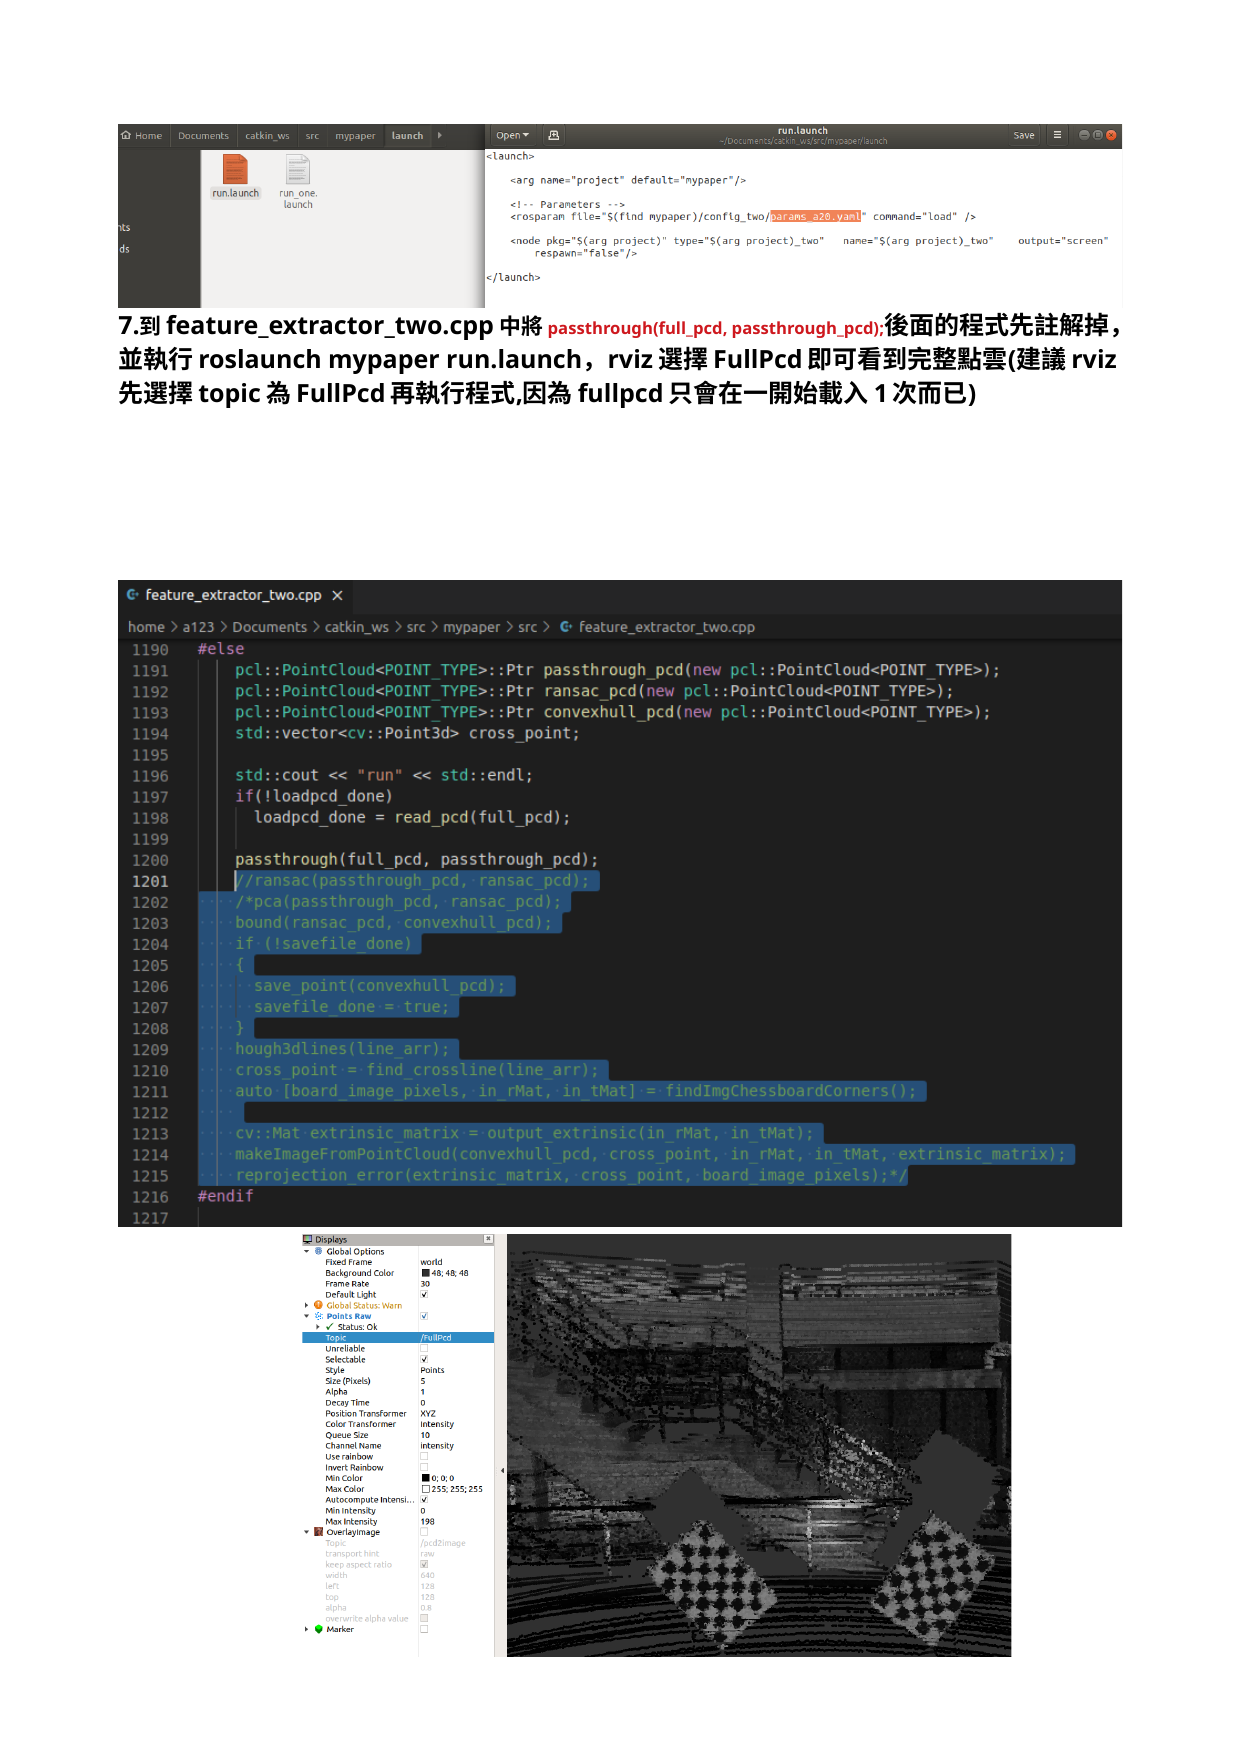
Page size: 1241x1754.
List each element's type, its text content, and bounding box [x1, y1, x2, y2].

picture [118, 580, 1123, 1227]
picture [302, 1234, 1012, 1657]
text 7.到feature_extractor_two.cpp中將passthrough(full_pcd, passthrough_pcd);後面的程式先註解掉，並執行roslaunch mypaper run.launch，rviz選擇FullPcd即可看到完整點雲(建議rviz先選擇topic為FullPcd再執行程式,因為fullpcd只會在一開始載入1次而已) [118, 118, 1122, 124]
text 7.到feature_extractor_two.cpp中將passthrough(full_pcd, passthrough_pcd);後面的程式先註解掉，並執行roslaunch mypaper run.launch，rviz選擇FullPcd即可看到完整點雲(建議rviz先選擇topic為FullPcd再執行程式,因為fullpcd只會在一開始載入1次而已) [118, 308, 1122, 410]
picture [118, 124, 1123, 308]
